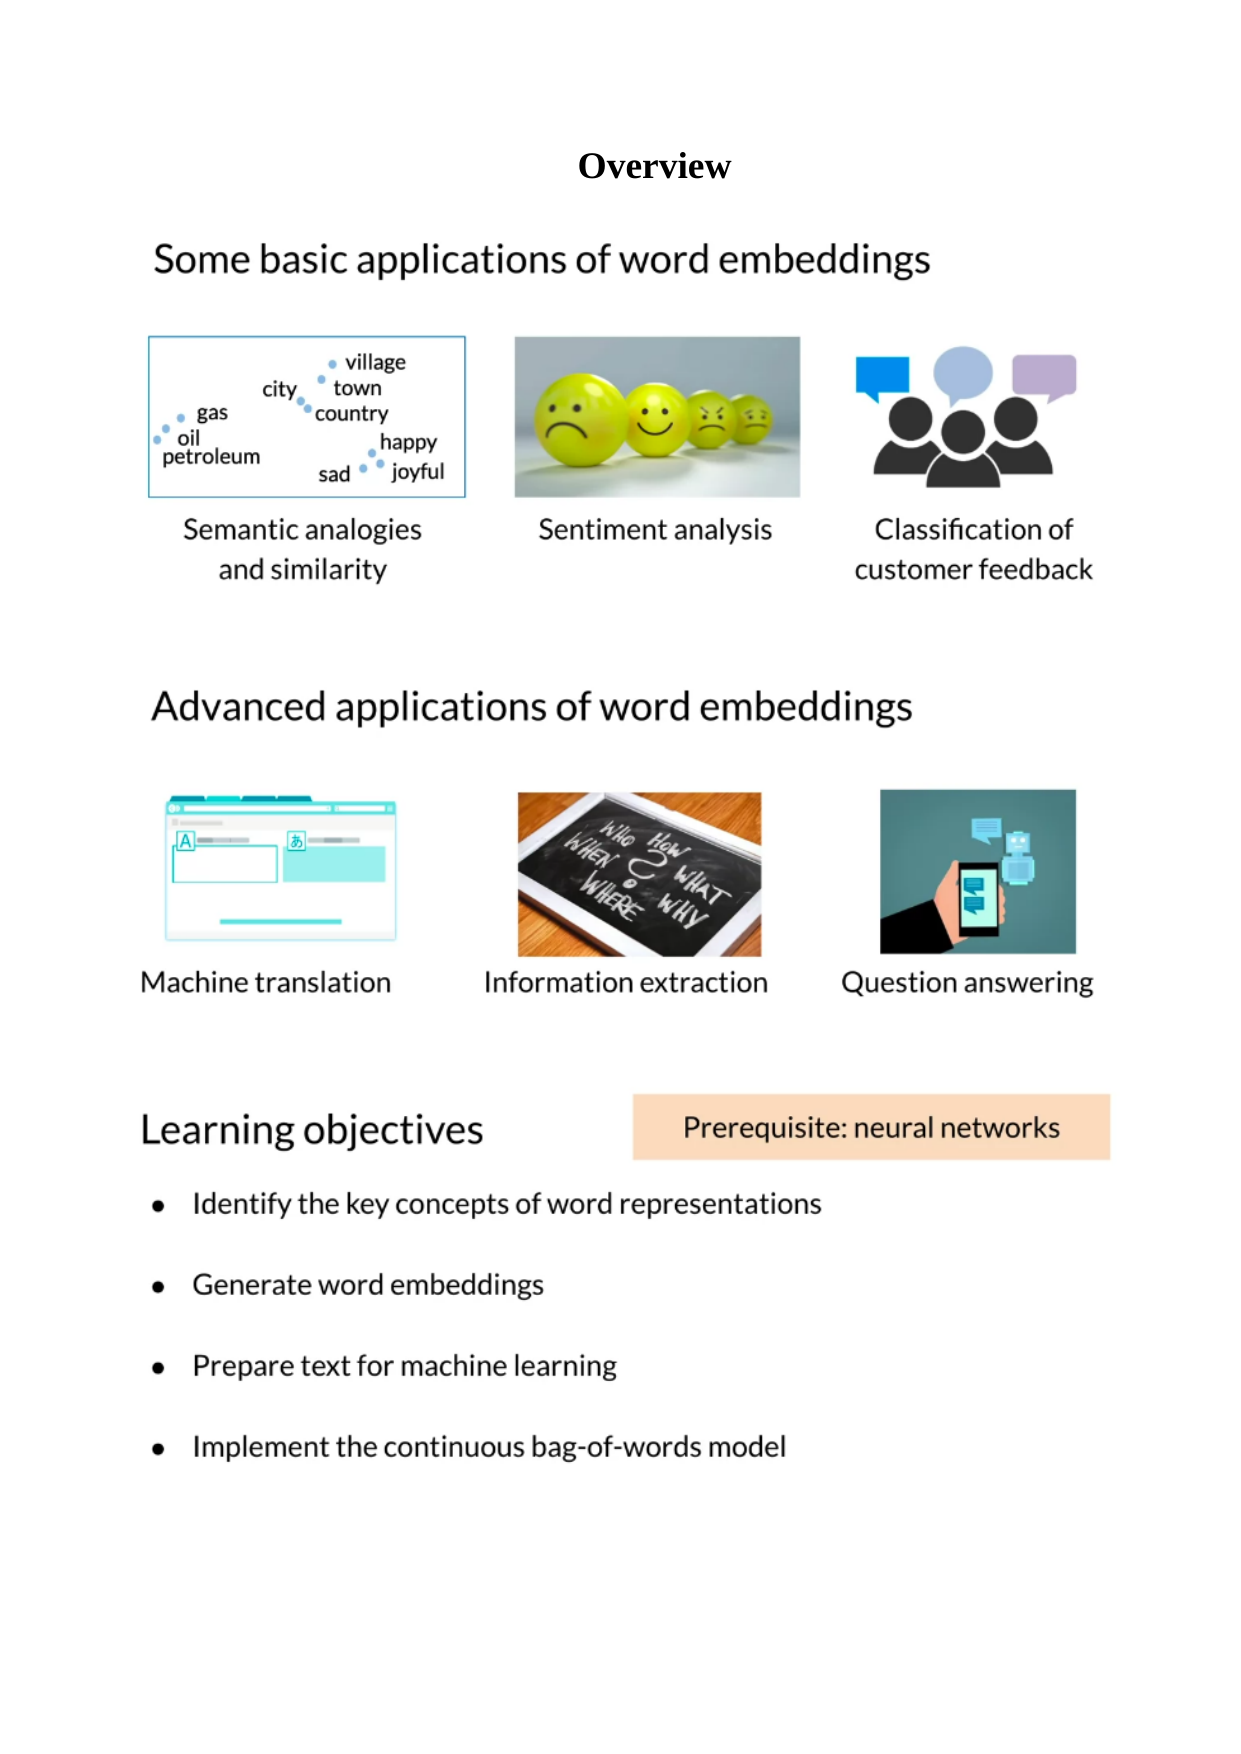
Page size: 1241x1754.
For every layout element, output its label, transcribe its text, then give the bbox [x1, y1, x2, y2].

picture [118, 683, 1123, 1013]
subtitle Overview [118, 143, 1122, 186]
picture [118, 1070, 1123, 1471]
picture [118, 227, 1123, 627]
